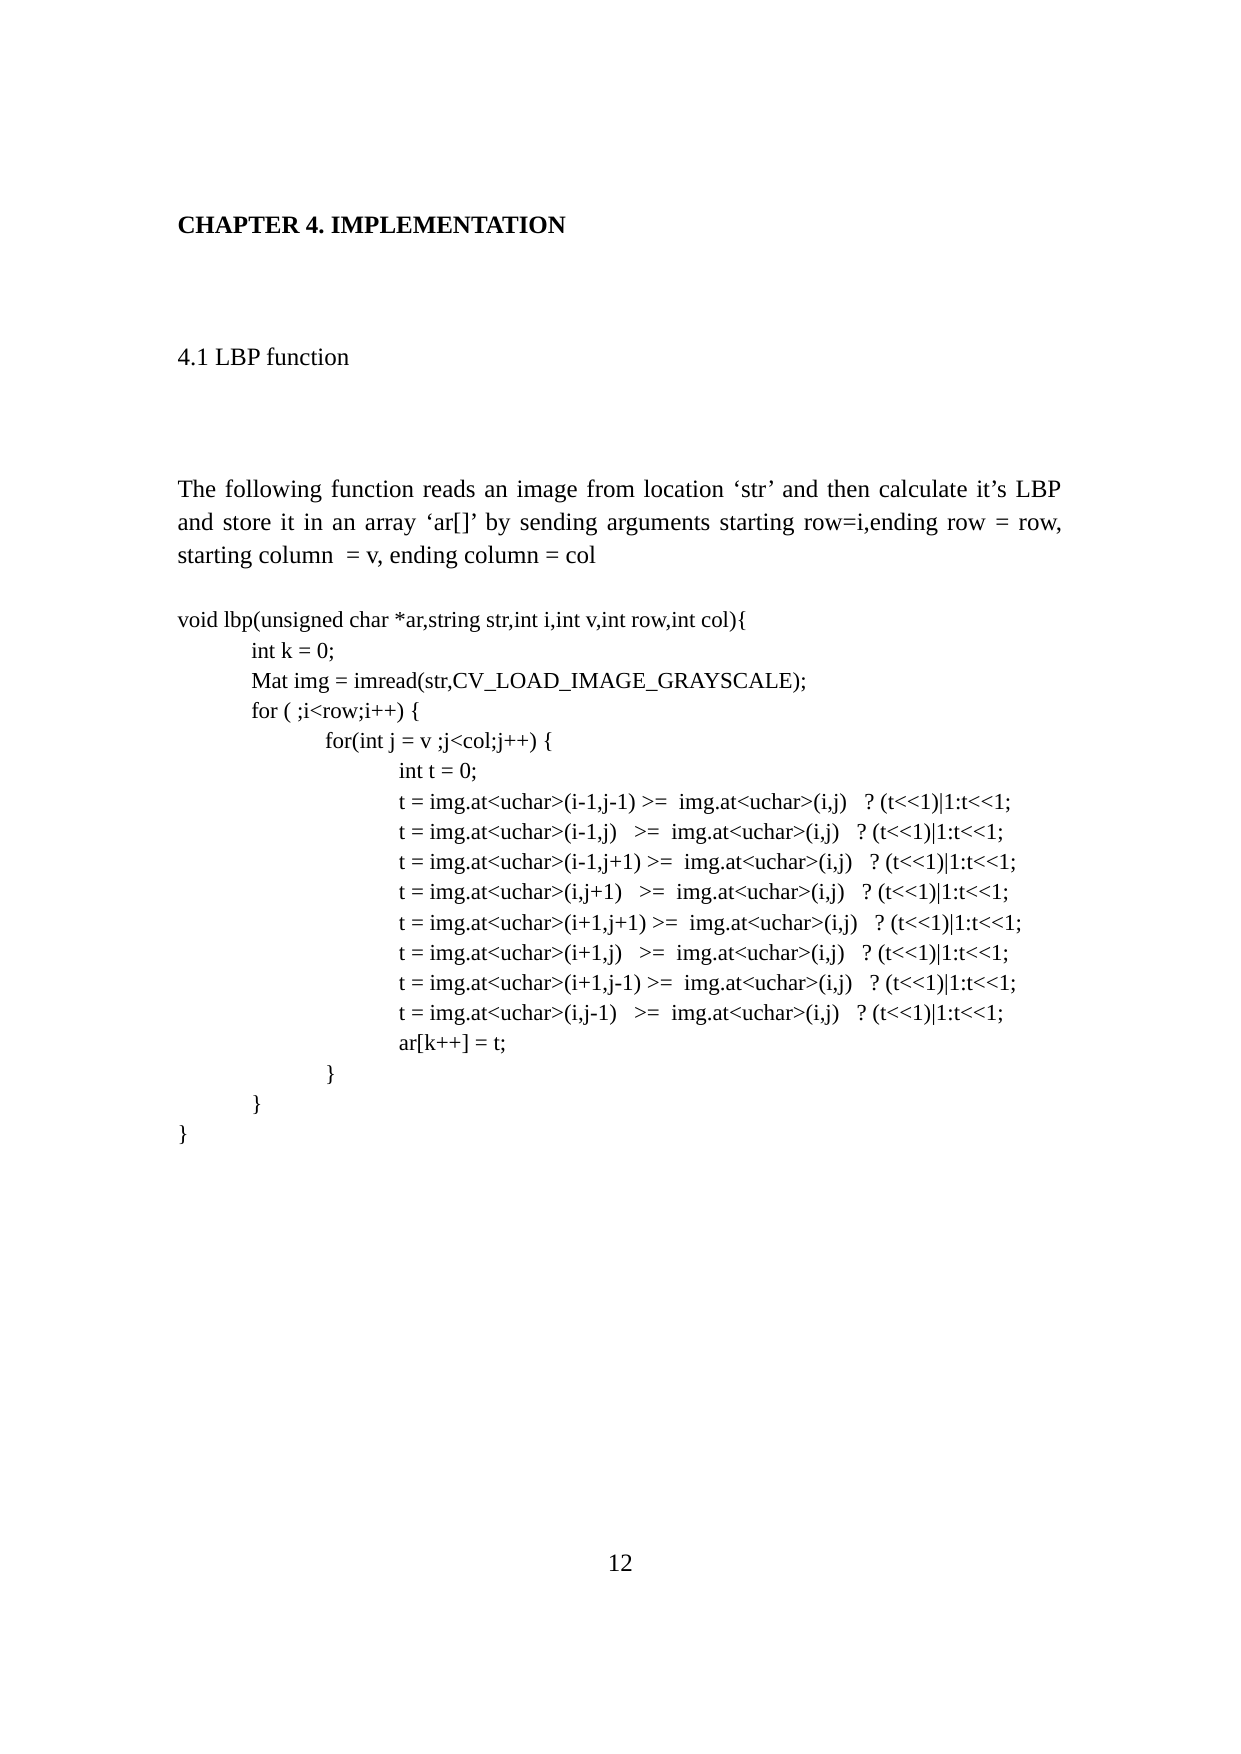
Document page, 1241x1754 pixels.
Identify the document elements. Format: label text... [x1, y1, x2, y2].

text ar[k++] = t; [177, 1029, 1063, 1056]
text int k = 0; [177, 637, 1063, 663]
text t = img.at<uchar>(i-1,j) >= img.at<uchar>(i,j) ? (t<<1)|1:t<<1; [177, 818, 1063, 844]
text t = img.at<uchar>(i,j+1) >= img.at<uchar>(i,j) ? (t<<1)|1:t<<1; [177, 878, 1063, 905]
text } [177, 1120, 1063, 1146]
text t = img.at<uchar>(i+1,j) >= img.at<uchar>(i,j) ? (t<<1)|1:t<<1; [177, 939, 1063, 965]
text } [177, 1090, 1063, 1116]
text } [177, 1059, 1063, 1086]
text 4.1 LBP function [177, 342, 1063, 371]
text t = img.at<uchar>(i-1,j-1) >= img.at<uchar>(i,j) ? (t<<1)|1:t<<1; [177, 788, 1063, 814]
text t = img.at<uchar>(i+1,j-1) >= img.at<uchar>(i,j) ? (t<<1)|1:t<<1; [177, 969, 1063, 995]
text void lbp(unsigned char *ar,string str,int i,int v,int row,int col){ [177, 606, 1063, 633]
text The following function reads an image from location ‘str’ and then calculate it’s LBP and store it in an array ‘ar[]’ by sending arguments starting row=i,ending row = row, starting column = v, ending column = col [177, 474, 1063, 569]
text for(int j = v ;j<col;j++) { [177, 727, 1063, 754]
text t = img.at<uchar>(i-1,j+1) >= img.at<uchar>(i,j) ? (t<<1)|1:t<<1; [177, 848, 1063, 874]
text Mat img = imread(str,CV_LOAD_IMAGE_GRAYSCALE); [177, 667, 1063, 693]
text t = img.at<uchar>(i,j-1) >= img.at<uchar>(i,j) ? (t<<1)|1:t<<1; [177, 999, 1063, 1026]
text CHAPTER 4. IMPLEMENTATION [177, 210, 1063, 239]
text for ( ;i<row;i++) { [177, 697, 1063, 723]
text t = img.at<uchar>(i+1,j+1) >= img.at<uchar>(i,j) ? (t<<1)|1:t<<1; [177, 908, 1063, 935]
text int t = 0; [177, 757, 1063, 784]
